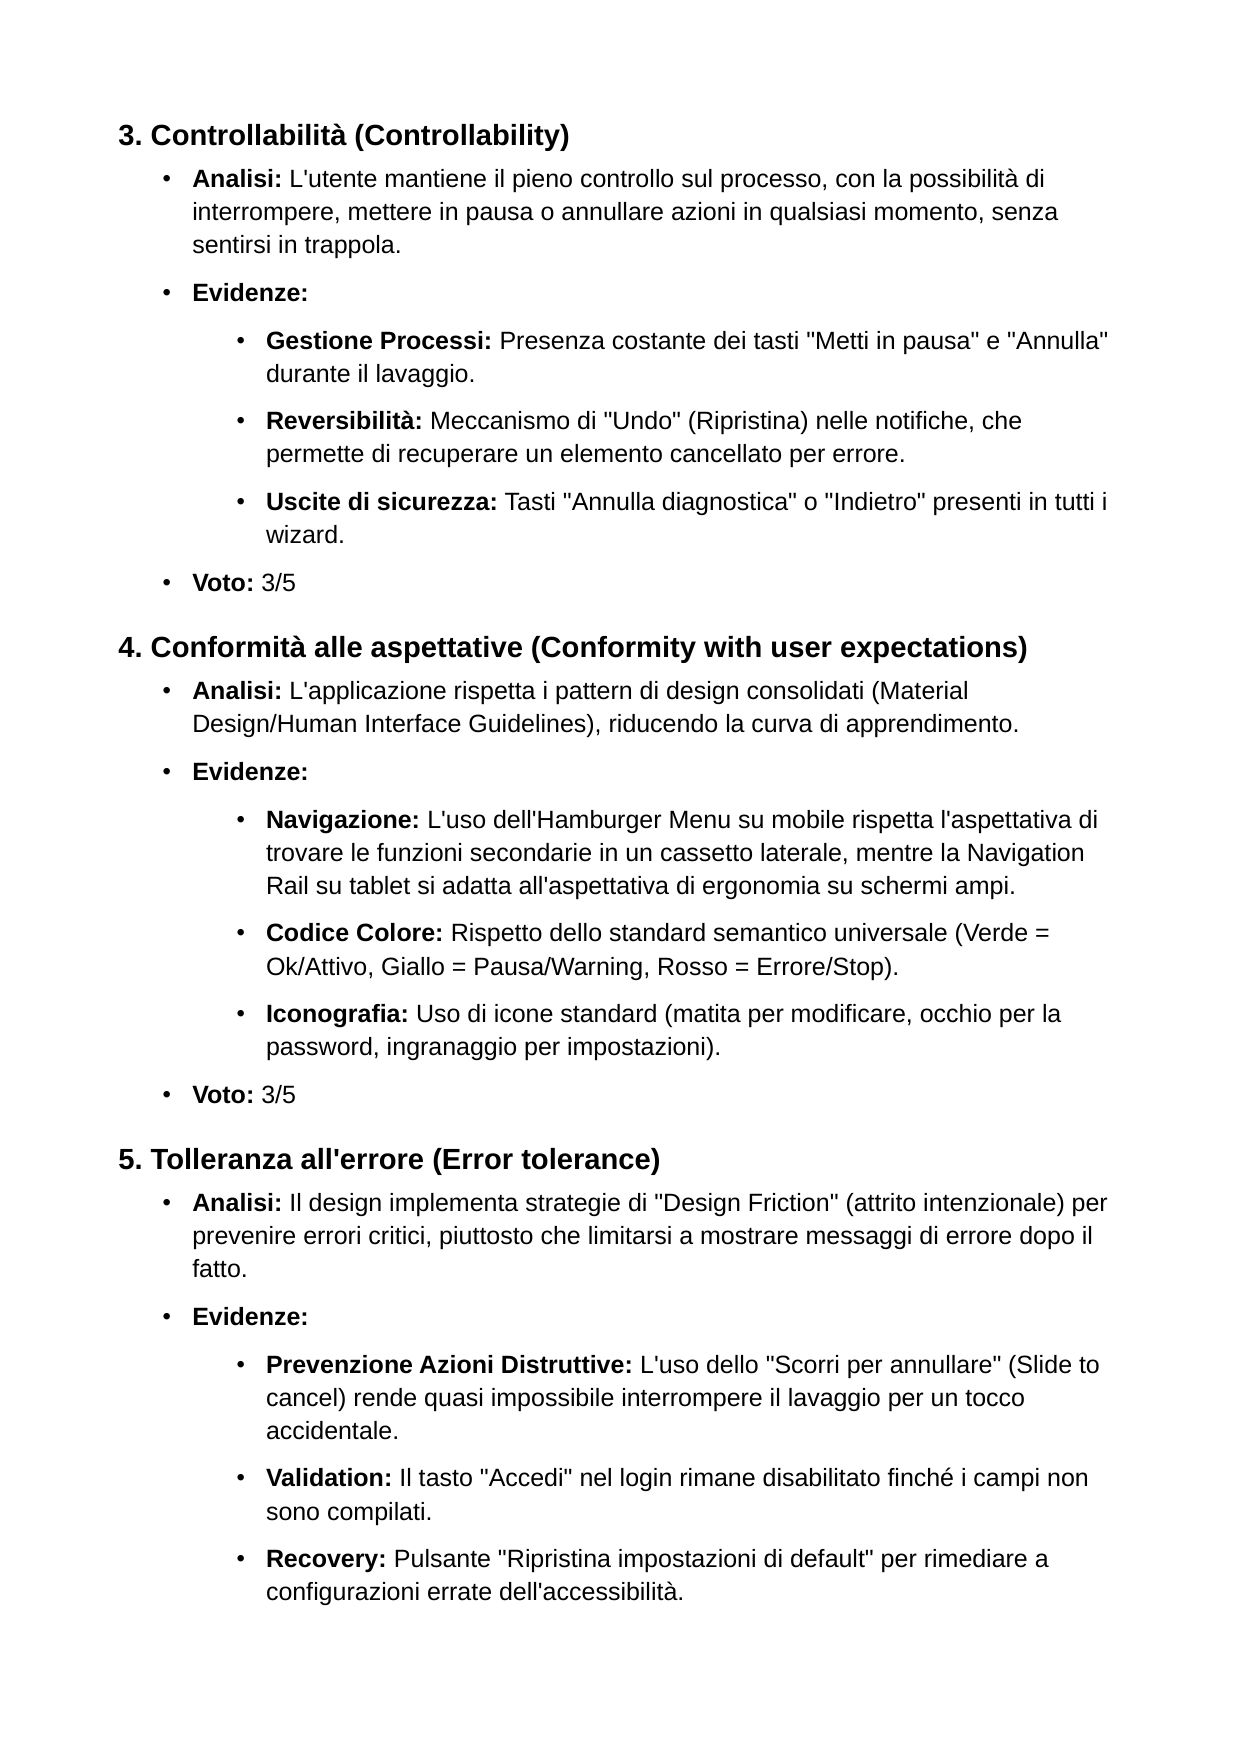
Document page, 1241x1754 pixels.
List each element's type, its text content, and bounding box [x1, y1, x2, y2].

list Gestione Processi: Presenza costante dei tasti "Metti in pausa" e "Annulla" durante il lavaggio. [236, 326, 1122, 387]
subtitle 4. Conformità alle aspettative (Conformity with user expectations) [118, 630, 1122, 664]
list Evidenze: [162, 1302, 1122, 1331]
list Reversibilità: Meccanismo di "Undo" (Ripristina) nelle notifiche, che permette di recuperare un elemento cancellato per errore. [236, 406, 1122, 468]
list Navigazione: L'uso dell'Hamburger Menu su mobile rispetta l'aspettativa di trovare le funzioni secondarie in un cassetto laterale, mentre la Navigation Rail su tablet si adatta all'aspettativa di ergonomia su schermi ampi. [236, 804, 1122, 899]
list Evidenze: [162, 278, 1122, 307]
list Evidenze: [162, 757, 1122, 786]
list Analisi: Il design implementa strategie di "Design Friction" (attrito intenzionale) per prevenire errori critici, piuttosto che limitarsi a mostrare messaggi di errore dopo il fatto. [162, 1188, 1122, 1283]
list Voto: 3/5 [162, 1080, 1122, 1109]
list Analisi: L'utente mantiene il pieno controllo sul processo, con la possibilità di interrompere, mettere in pausa o annullare azioni in qualsiasi momento, senza sentirsi in trappola. [162, 164, 1122, 259]
list Uscite di sicurezza: Tasti "Annulla diagnostica" o "Indietro" presenti in tutti i wizard. [236, 487, 1122, 549]
list Codice Colore: Rispetto dello standard semantico universale (Verde = Ok/Attivo, Giallo = Pausa/Warning, Rosso = Errore/Stop). [236, 918, 1122, 980]
list Voto: 3/5 [162, 568, 1122, 597]
list Validation: Il tasto "Accedi" nel login rimane disabilitato finché i campi non sono compilati. [236, 1463, 1122, 1525]
list Prevenzione Azioni Distruttive: L'uso dello "Scorri per annullare" (Slide to cancel) rende quasi impossibile interrompere il lavaggio per un tocco accidentale. [236, 1349, 1122, 1444]
list Iconografia: Uso di icone standard (matita per modificare, occhio per la password, ingranaggio per impostazioni). [236, 999, 1122, 1061]
list Analisi: L'applicazione rispetta i pattern di design consolidati (Material Design/Human Interface Guidelines), riducendo la curva di apprendimento. [162, 676, 1122, 738]
list Recovery: Pulsante "Ripristina impostazioni di default" per rimediare a configurazioni errate dell'accessibilità. [236, 1544, 1122, 1606]
subtitle 3. Controllabilità (Controllability) [118, 118, 1122, 152]
subtitle 5. Tolleranza all'errore (Error tolerance) [118, 1142, 1122, 1176]
